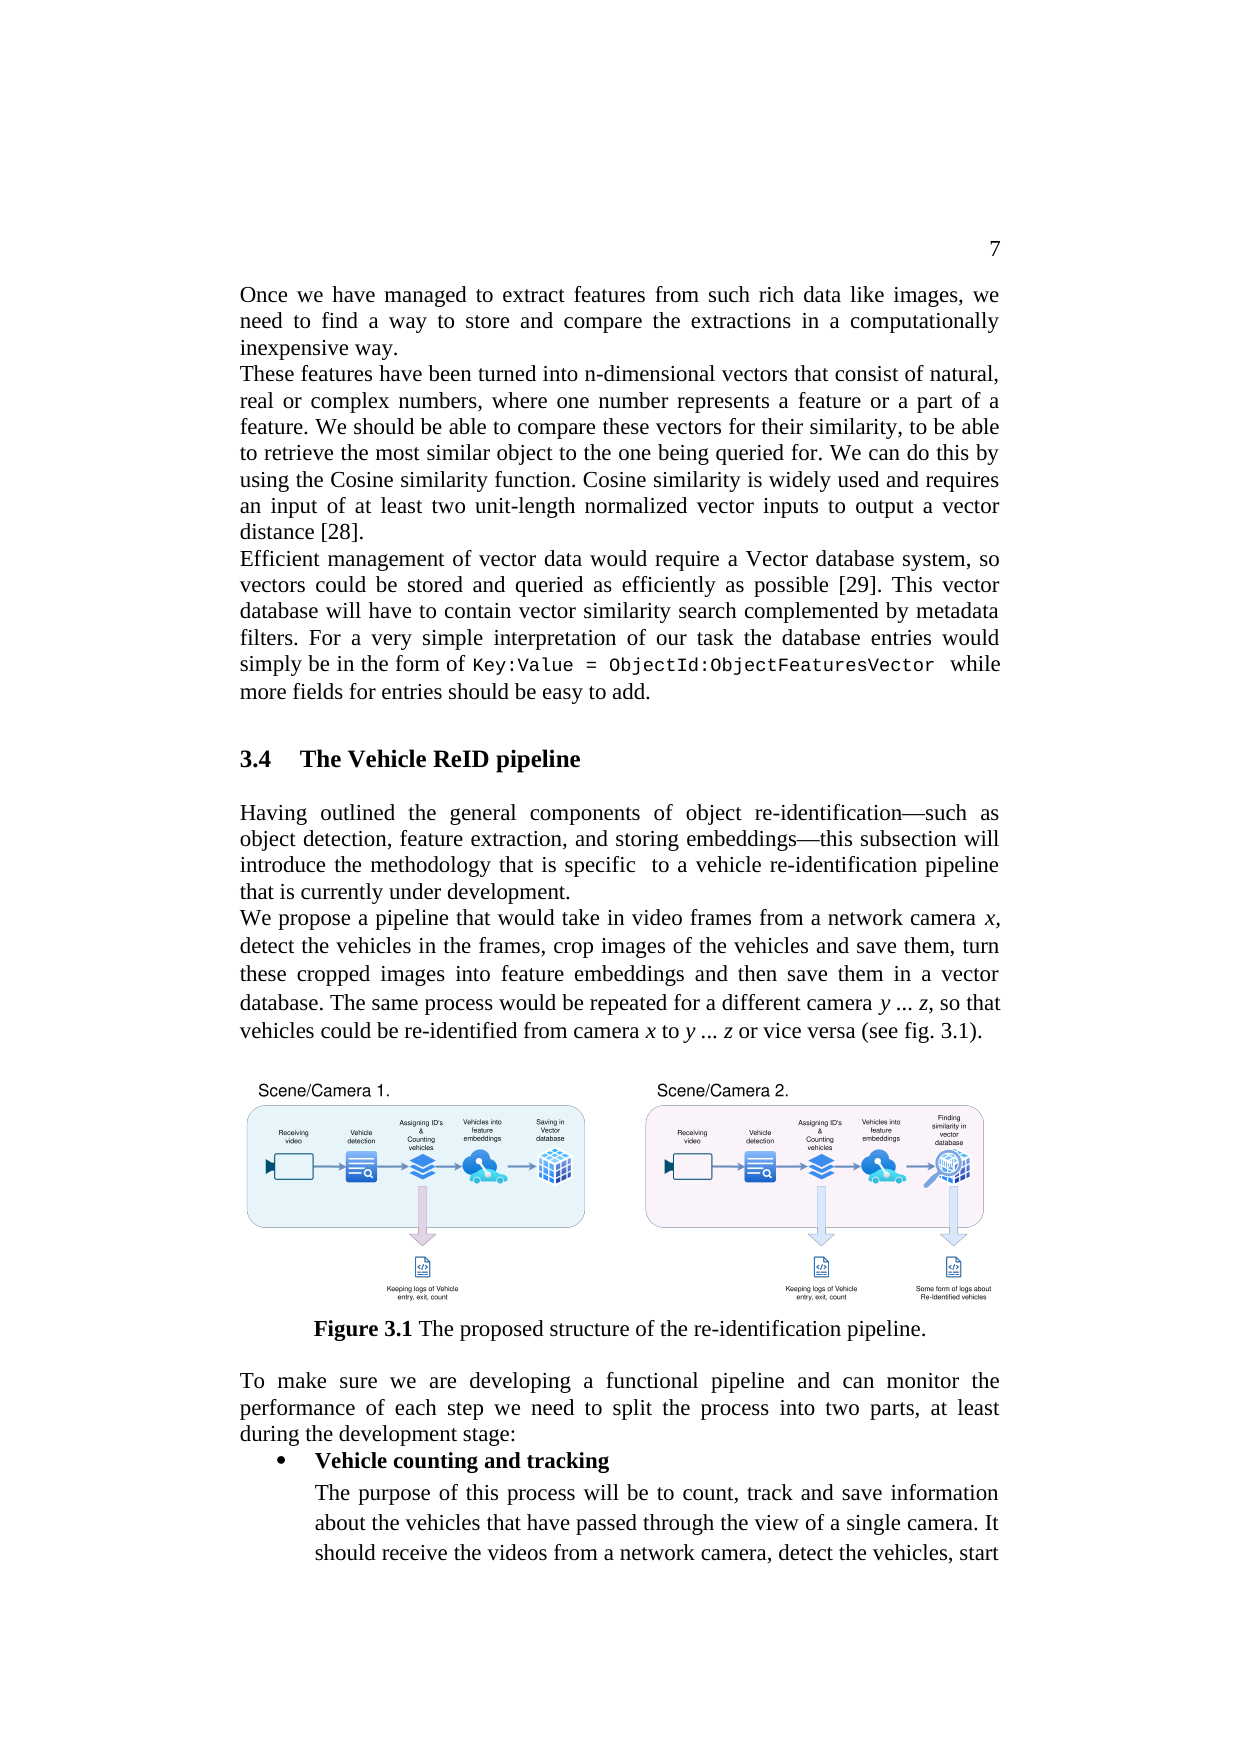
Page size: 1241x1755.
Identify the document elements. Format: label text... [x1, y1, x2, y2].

text Having outlined the general components of object re-identification—such as object detection, feature extraction, and storing embeddings—this subsection will introduce the methodology that is specific to a vehicle re-identification pipeline that is currently under development. [239, 799, 1001, 904]
text Figure 3.1 The proposed structure of the re-identification pipeline. [239, 1071, 1001, 1341]
text Efficient management of vector data would require a Vector database system, so vectors could be stored and queried as efficiently as possible [29]. This vector database will have to contain vector similarity search complemented by metadata filters. For a very simple interpretation of our task the database entries would simply be in the form of Key:Value = ObjectId:ObjectFeaturesVector while more fields for entries should be easy to add. [239, 545, 1001, 705]
text Once we have managed to extract features from such rich data like images, we need to find a way to store and compare the extractions in a computationally inexpensive way. [239, 281, 1001, 360]
text These features have been turned into n-dimensional vectors that consist of natural, real or complex numbers, where one number represents a feature or a part of a feature. We should be able to compare these vectors for their similarity, to be able to retrieve the most similar object to the one being queried for. We can do this by using the Cosine similarity function. Cosine similarity is widely used and requires an input of at least two unit-length normalized vector inputs to output a vector distance [28]. [239, 360, 1001, 545]
text To make sure we are developing a functional pipeline and can monitor the performance of each step we need to split the process into two parts, at least during the development stage: [239, 1368, 1001, 1447]
subtitle The Vehicle ReID pipeline [239, 744, 1001, 772]
list Vehicle counting and tracking [277, 1447, 1001, 1475]
text We propose a pipeline that would take in video frames from a network camera x, detect the vehicles in the frames, crop images of the vehicles and save them, turn these cropped images into feature embeddings and then save them in a vector database. The same process would be repeated for a different camera y ... z, so that vehicles could be re-identified from camera x to y ... z or vice versa (see fig. 3.1). [239, 904, 1001, 1043]
list The purpose of this process will be to count, track and save information about the vehicles that have passed through the view of a single camera. It should receive the videos from a network camera, detect the vehicles, start [314, 1479, 1001, 1566]
